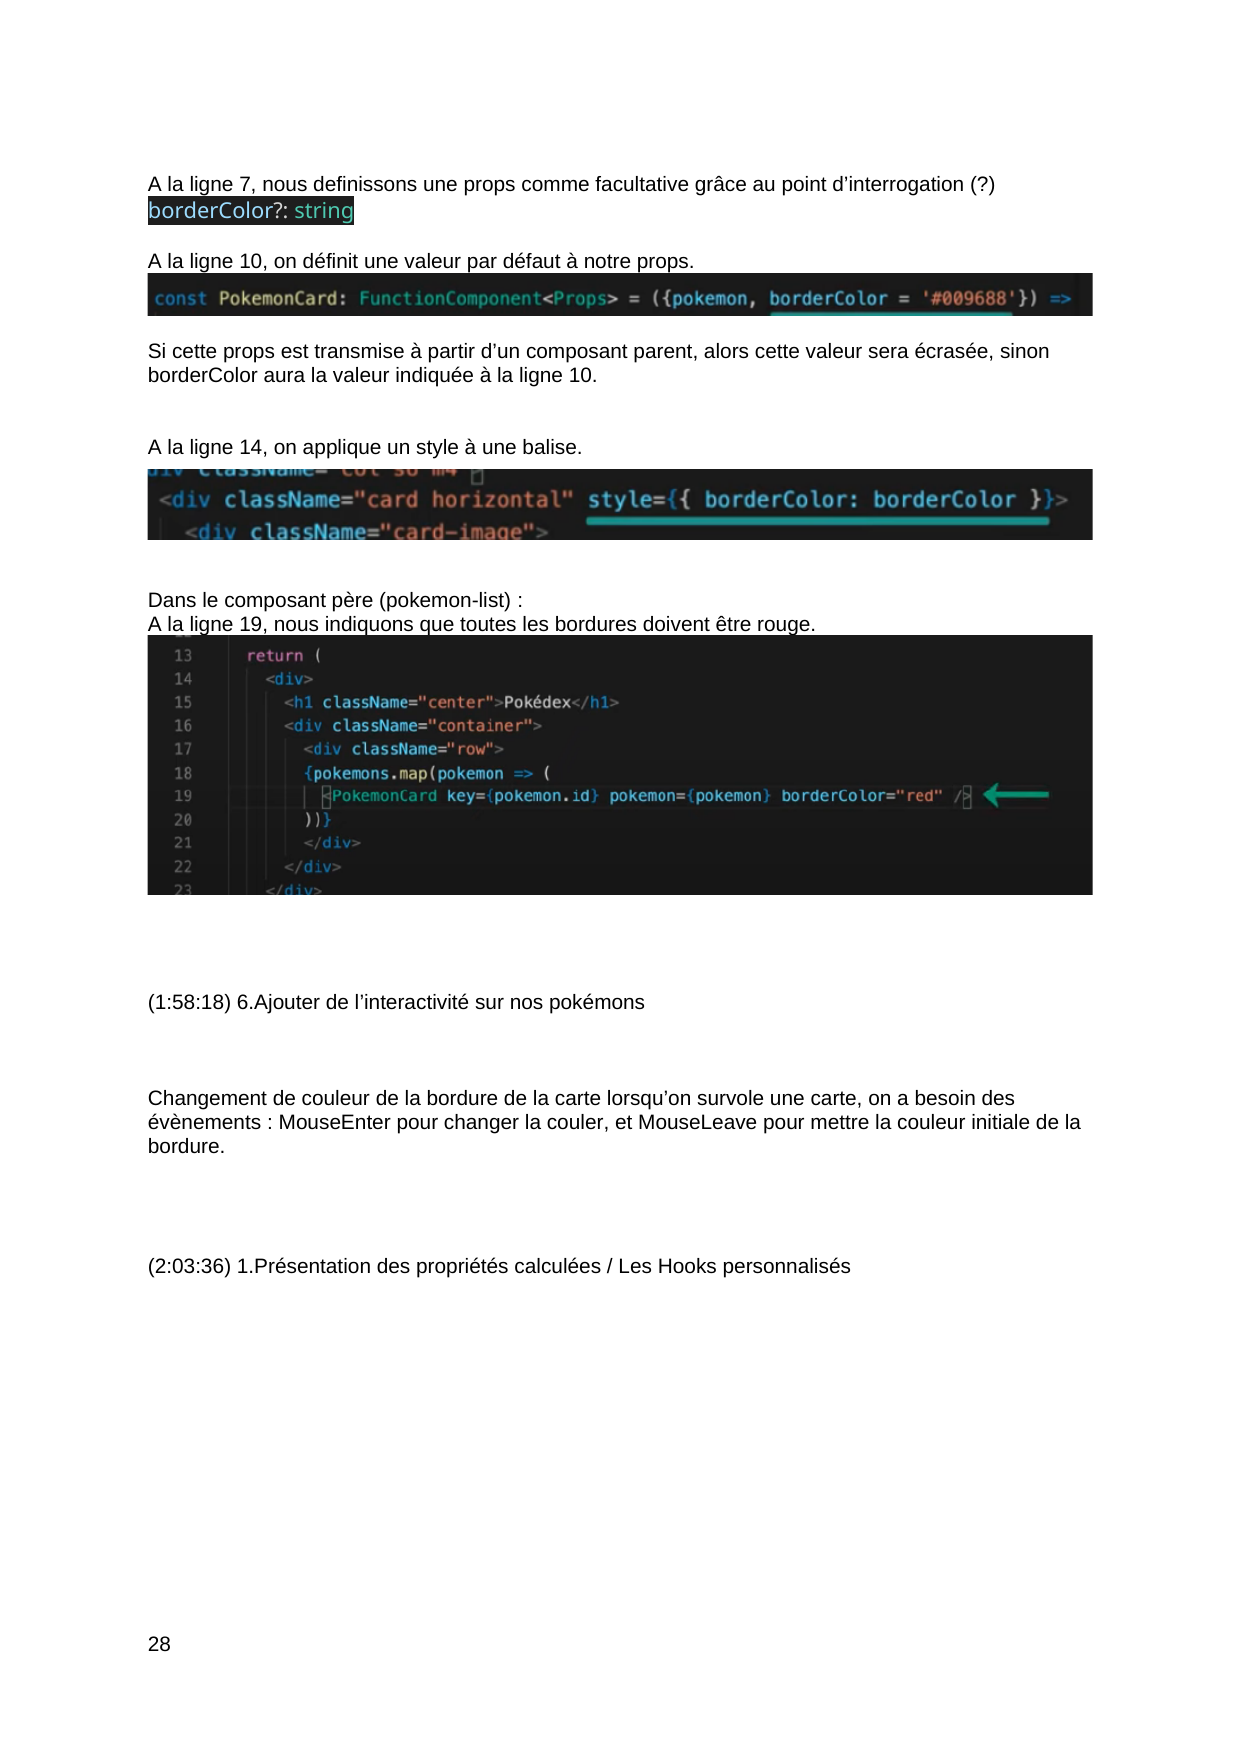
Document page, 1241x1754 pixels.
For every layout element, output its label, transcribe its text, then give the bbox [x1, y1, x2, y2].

text (2:03:36) 1.Présentation des propriétés calculées / Les Hooks personnalisés [148, 1254, 1093, 1278]
picture [147, 635, 1093, 895]
text (1:58:18) 6.Ajouter de l’interactivité sur nos pokémons [148, 990, 1093, 1014]
text borderColor?: string [148, 196, 1093, 225]
picture [147, 273, 1093, 316]
text Dans le composant père (pokemon-list) : [148, 588, 1093, 612]
text A la ligne 7, nous definissons une props comme facultative grâce au point d’interrogation (?) [148, 172, 1093, 196]
text A la ligne 19, nous indiquons que toutes les bordures doivent être rouge. [148, 612, 1093, 635]
picture [147, 469, 1093, 540]
text A la ligne 10, on définit une valeur par défaut à notre props. [148, 249, 1093, 273]
text Changement de couleur de la bordure de la carte lorsqu’on survole une carte, on a besoin des évènements : MouseEnter pour changer la couler, et MouseLeave pour mettre la couleur initiale de la bordure. [148, 1086, 1093, 1158]
text Si cette props est transmise à partir d’un composant parent, alors cette valeur sera écrasée, sinon borderColor aura la valeur indiquée à la ligne 10. [148, 339, 1093, 387]
text A la ligne 14, on applique un style à une balise. [148, 435, 1093, 459]
